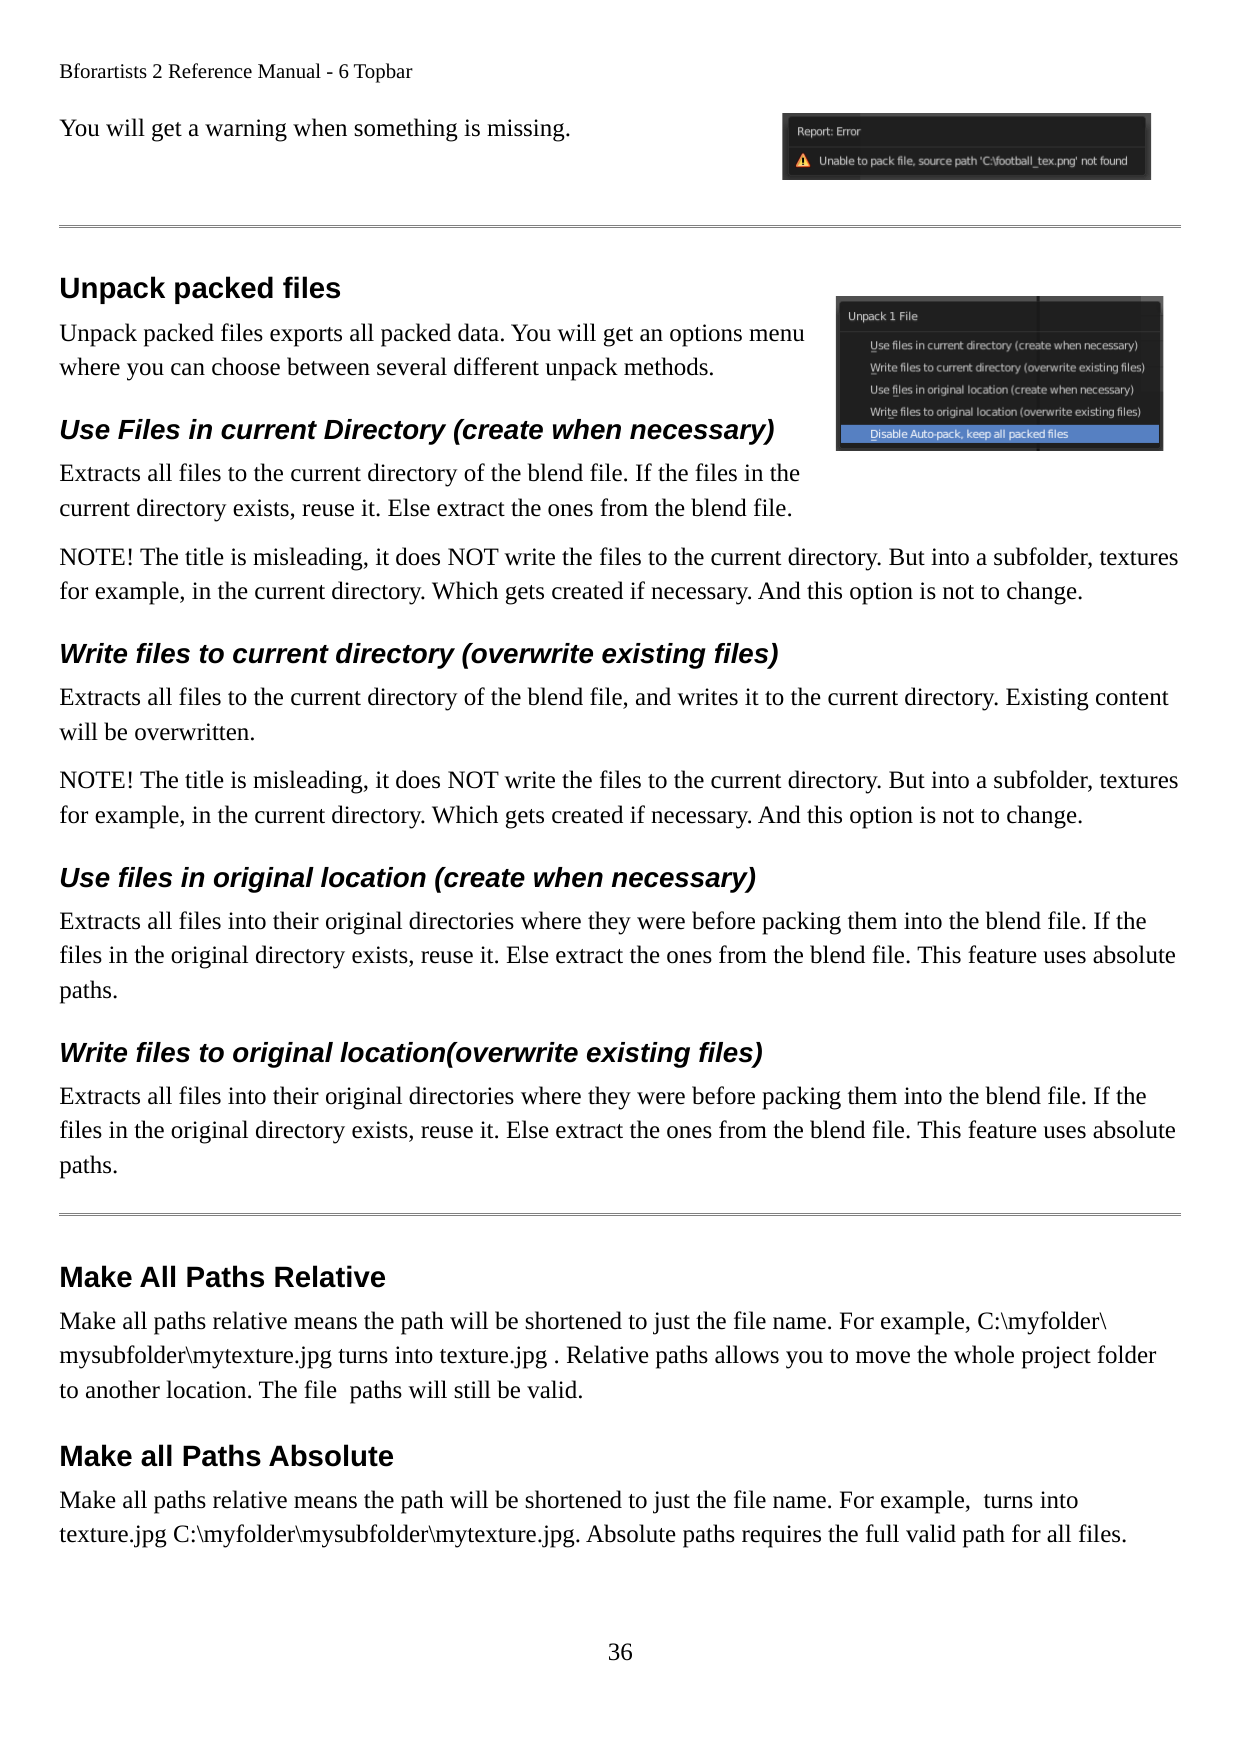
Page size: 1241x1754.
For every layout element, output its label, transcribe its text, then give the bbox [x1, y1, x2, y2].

picture [782, 113, 1152, 180]
text NOTE! The title is misleading, it does NOT write the files to the current directory. But into a subfolder, textures for example, in the current directory. Which gets created if necessary. And this option is not to change. [59, 542, 1181, 605]
text Extracts all files to the current directory of the blend file. If the files in the current directory exists, reuse it. Else extract the ones from the blend file. [59, 458, 1181, 521]
text NOTE! The title is misleading, it does NOT write the files to the current directory. But into a subfolder, textures for example, in the current directory. Which gets created if necessary. And this option is not to change. [59, 766, 1181, 829]
text Extracts all files into their original directories where they were before packing them into the blend file. If the files in the original directory exists, reuse it. Else extract the ones from the blend file. This feature uses absolute paths. [59, 1081, 1181, 1179]
subtitle Use files in original location (create when necessary) [59, 862, 1181, 893]
subtitle Unpack packed files [59, 271, 1181, 305]
subtitle Use Files in current Directory (create when necessary) [59, 414, 835, 446]
text Extracts all files to the current directory of the blend file, and writes it to the current directory. Existing content will be overwritten. [59, 682, 1181, 745]
text Extracts all files into their original directories where they were before packing them into the blend file. If the files in the original directory exists, reuse it. Else extract the ones from the blend file. This feature uses absolute paths. [59, 906, 1181, 1004]
text You will get a warning when something is missing. [59, 113, 782, 141]
subtitle Make all Paths Absolute [59, 1438, 1181, 1472]
text Make all paths relative means the path will be shortened to just the file name. For example, C:\myfolder\mysubfolder\mytexture.jpg turns into texture.jpg . Relative paths allows you to move the whole project folder to another location. The file paths will still be valid. [59, 1306, 1181, 1404]
subtitle Write files to original location(overwrite existing files) [59, 1037, 1181, 1068]
subtitle Write files to current directory (overwrite existing files) [59, 638, 1181, 669]
subtitle Make All Paths Relative [59, 1260, 1181, 1293]
text Make all paths relative means the path will be shortened to just the file name. For example, turns into texture.jpg C:\myfolder\mysubfolder\mytexture.jpg. Absolute paths requires the full valid path for all files. [59, 1485, 1181, 1548]
picture [835, 296, 1164, 451]
text Unpack packed files exports all packed data. You will get an options menu where you can choose between several different unpack methods. [59, 318, 835, 381]
